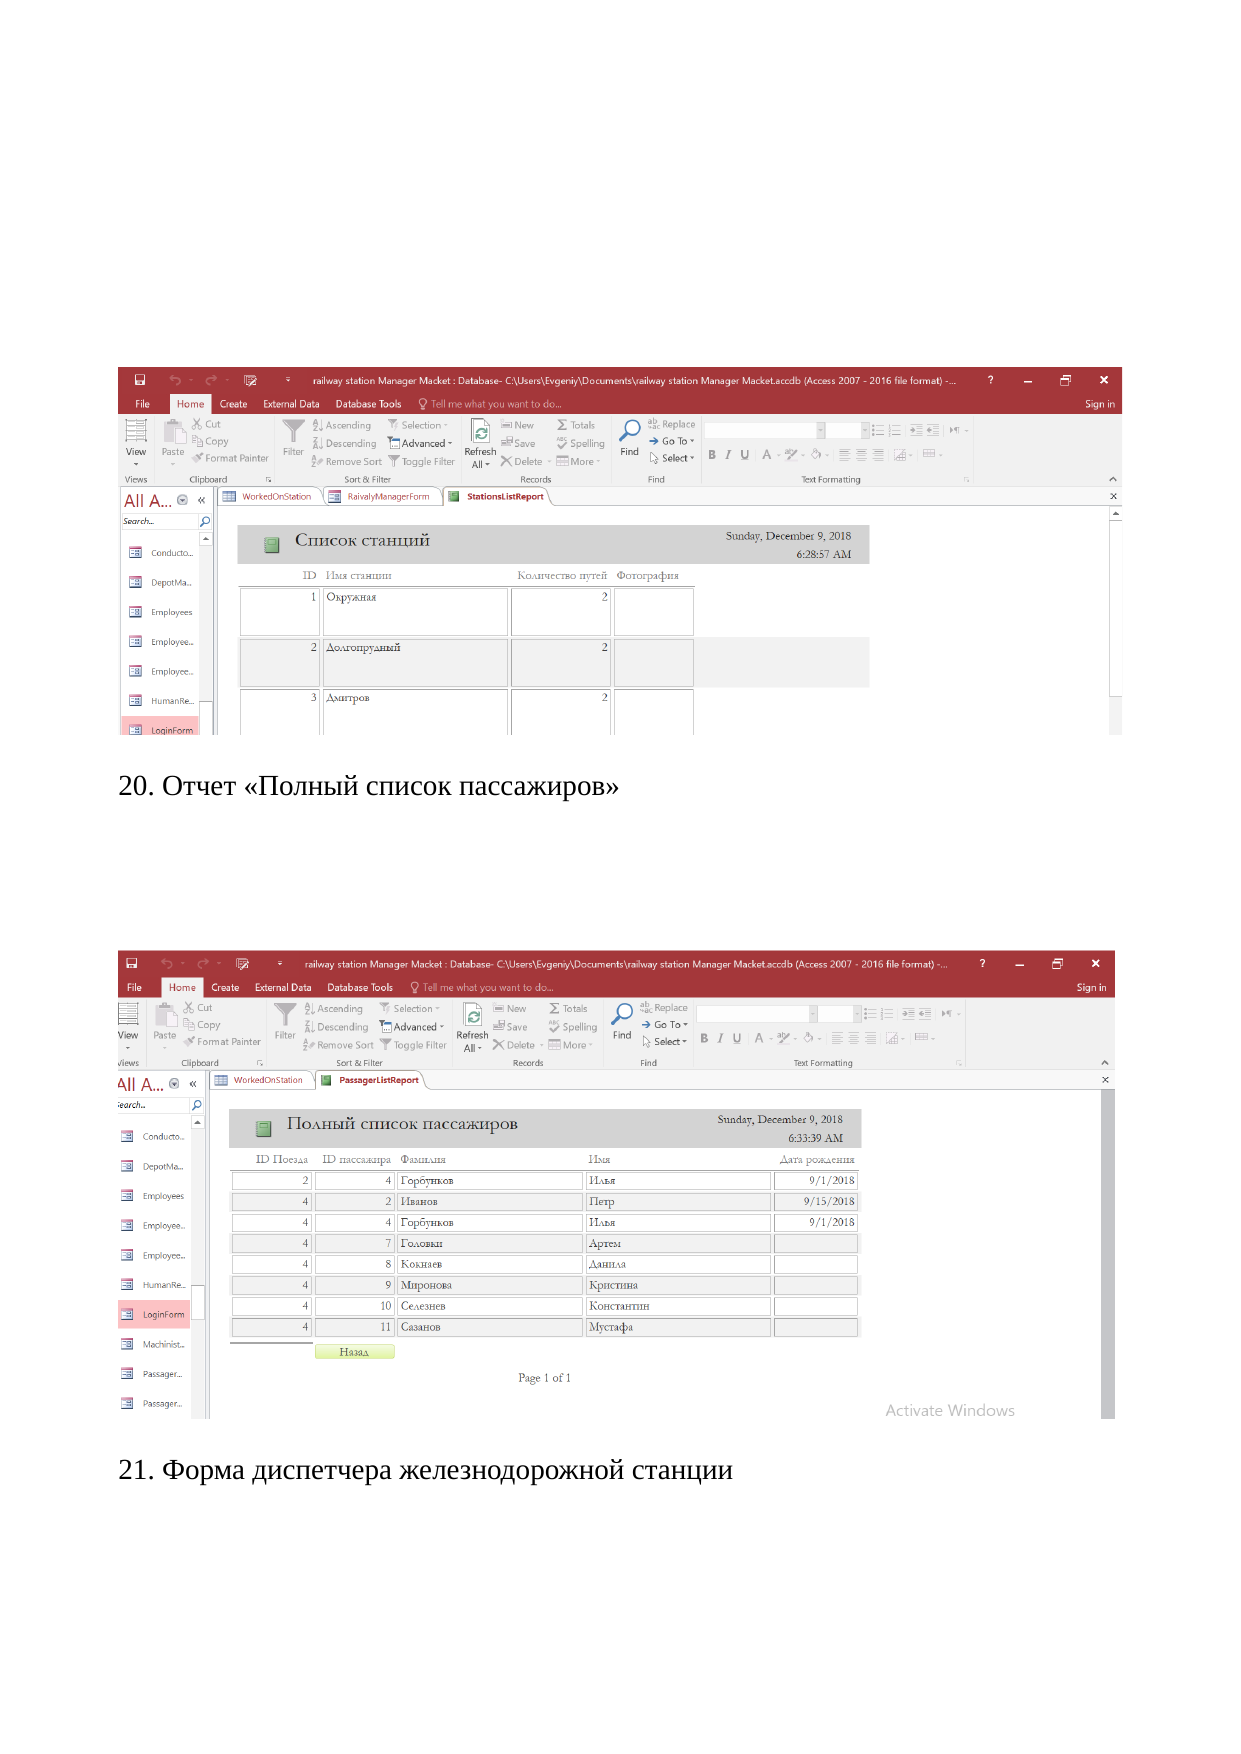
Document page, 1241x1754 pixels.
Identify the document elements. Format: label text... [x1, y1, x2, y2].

picture [118, 118, 1123, 735]
text 21. Форма диспетчера железнодорожной станции [118, 1452, 1122, 1486]
text 20. Отчет «Полный список пассажиров» [118, 768, 1122, 802]
picture [118, 802, 1123, 1419]
